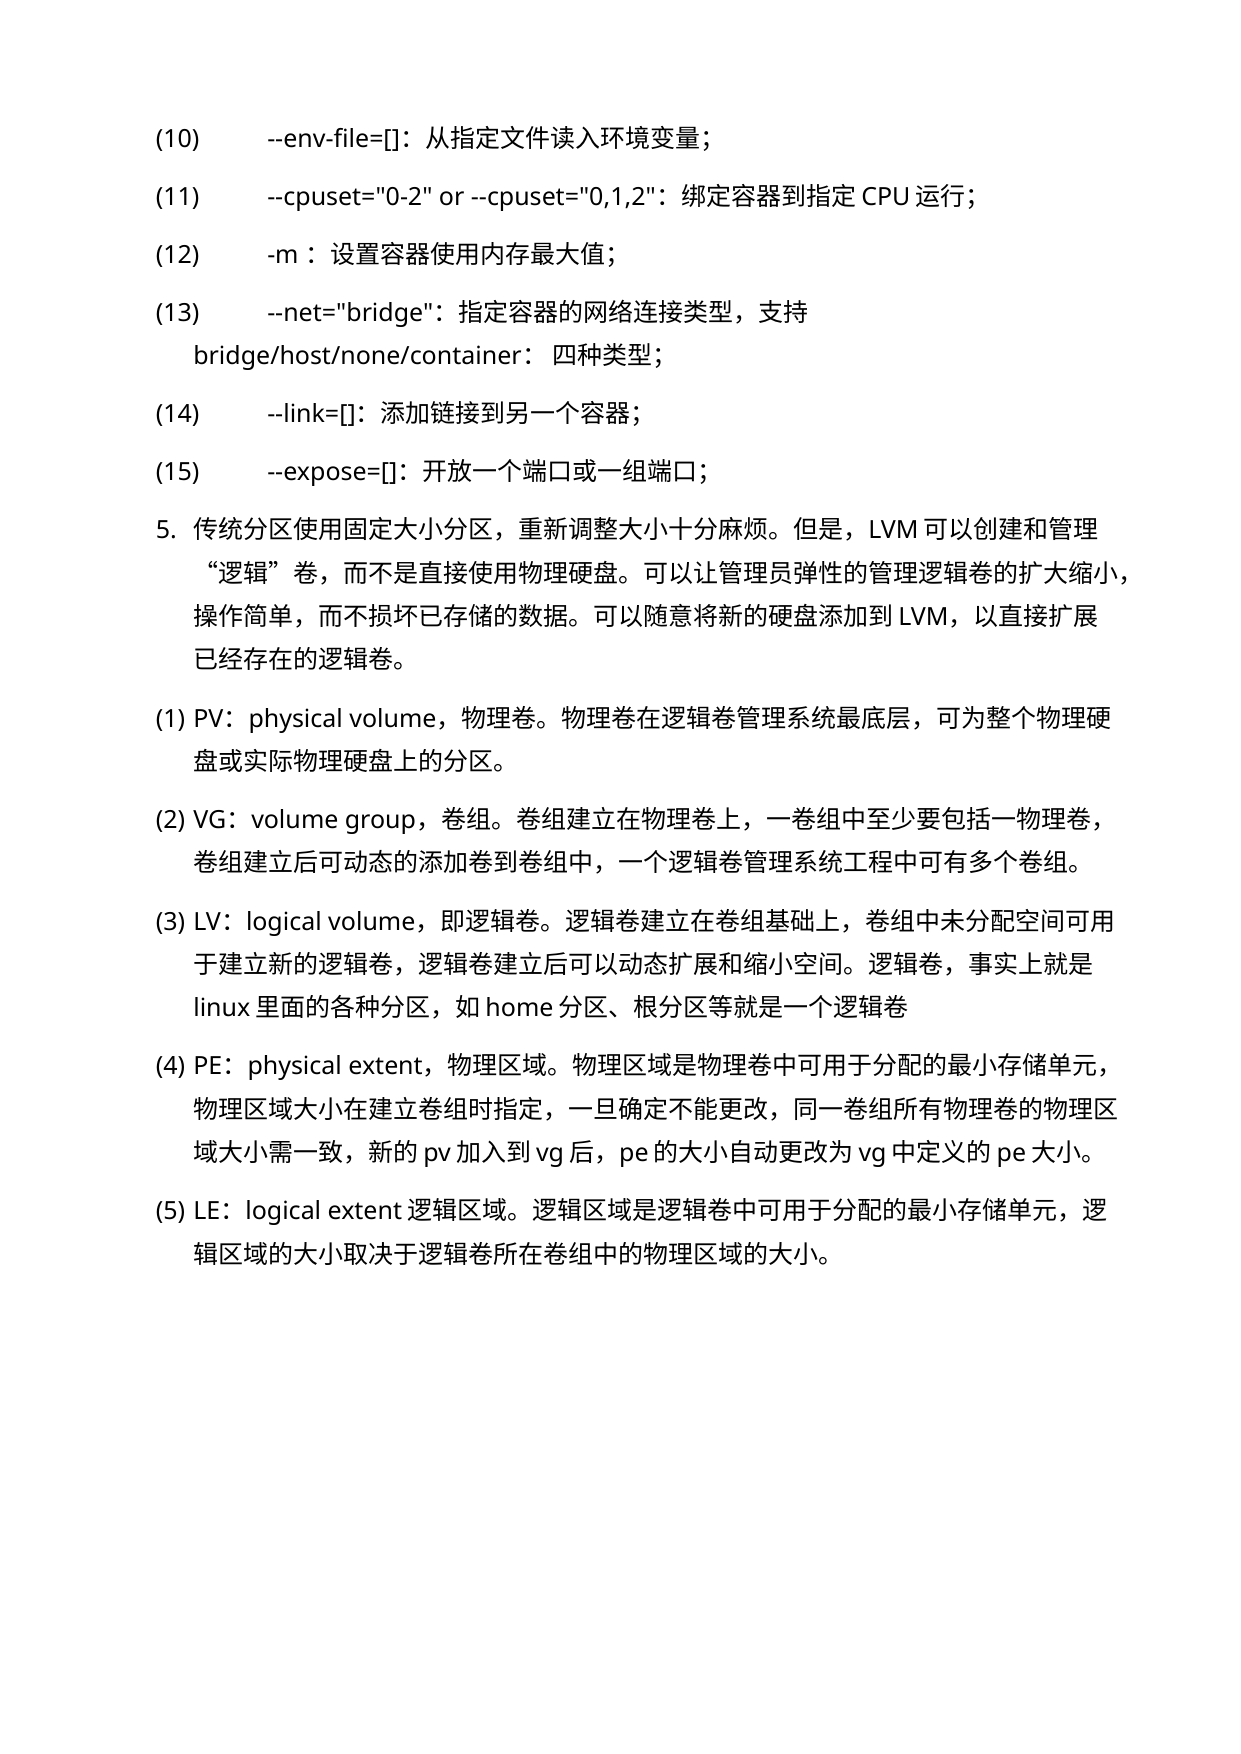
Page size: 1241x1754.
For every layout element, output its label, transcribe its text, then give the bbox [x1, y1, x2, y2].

list --link=[]：添加链接到另一个容器； [156, 394, 1122, 430]
list -m ：设置容器使用内存最大值； [156, 234, 1122, 270]
list LE：logical extent逻辑区域。逻辑区域是逻辑卷中可用于分配的最小存储单元，逻辑区域的大小取决于逻辑卷所在卷组中的物理区域的大小。 [156, 1191, 1122, 1270]
list PV：physical volume，物理卷。物理卷在逻辑卷管理系统最底层，可为整个物理硬盘或实际物理硬盘上的分区。 [156, 698, 1122, 778]
list --expose=[]：开放一个端口或一组端口； [156, 452, 1122, 488]
list --net="bridge"：指定容器的网络连接类型，支持 bridge/host/none/container： 四种类型； [156, 292, 1122, 372]
list --env-file=[]：从指定文件读入环境变量； [156, 118, 1122, 154]
list 传统分区使用固定大小分区，重新调整大小十分麻烦。但是，LVM可以创建和管理“逻辑”卷，而不是直接使用物理硬盘。可以让管理员弹性的管理逻辑卷的扩大缩小，操作简单，而不损坏已存储的数据。可以随意将新的硬盘添加到LVM，以直接扩展已经存在的逻辑卷。 [156, 510, 1122, 676]
list --cpuset="0-2" or --cpuset="0,1,2"：绑定容器到指定CPU运行； [156, 176, 1122, 212]
list VG：volume group，卷组。卷组建立在物理卷上，一卷组中至少要包括一物理卷，卷组建立后可动态的添加卷到卷组中，一个逻辑卷管理系统工程中可有多个卷组。 [156, 799, 1122, 879]
list LV：logical volume，即逻辑卷。逻辑卷建立在卷组基础上，卷组中未分配空间可用于建立新的逻辑卷，逻辑卷建立后可以动态扩展和缩小空间。逻辑卷，事实上就是linux里面的各种分区，如home分区、根分区等就是一个逻辑卷 [156, 901, 1122, 1024]
list PE：physical extent，物理区域。物理区域是物理卷中可用于分配的最小存储单元，物理区域大小在建立卷组时指定，一旦确定不能更改，同一卷组所有物理卷的物理区域大小需一致，新的pv加入到vg后，pe的大小自动更改为vg中定义的pe大小。 [156, 1046, 1122, 1169]
